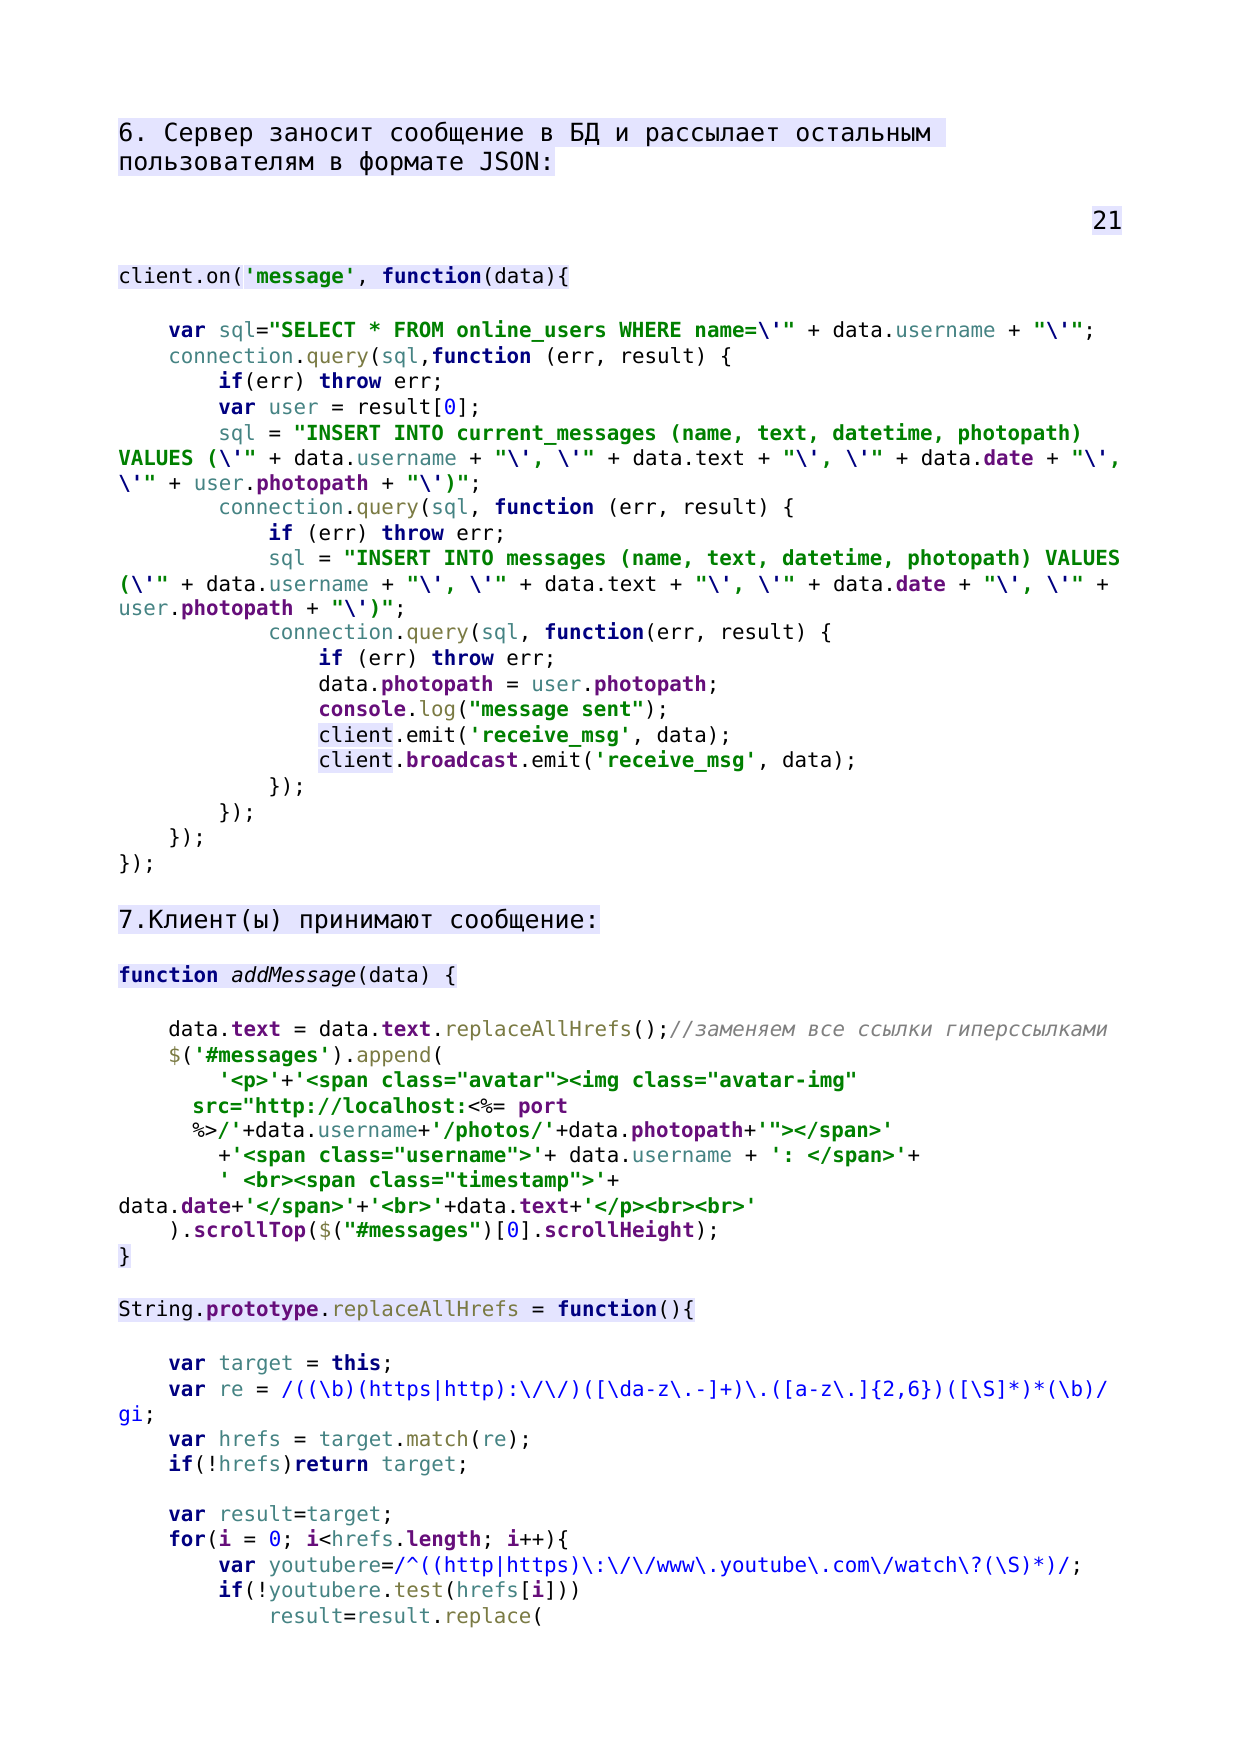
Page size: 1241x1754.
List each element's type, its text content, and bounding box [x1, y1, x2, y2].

text if(!hrefs)return target; [118, 1452, 1122, 1478]
text $('#messages').append( [118, 1043, 1122, 1068]
text var target = this; [118, 1351, 1122, 1377]
text String.prototype.replaceAllHrefs = function(){ [118, 1297, 1122, 1322]
text data.photopath = user.photopath; [118, 672, 1122, 697]
text result=result.replace( [118, 1604, 1122, 1630]
text var sql="SELECT * FROM online_users WHERE name=\'" + data.username + "\'"; [118, 318, 1122, 344]
text } [118, 1244, 1122, 1268]
text }); [118, 851, 1122, 875]
text var user = result[0]; [118, 395, 1122, 421]
text ).scrollTop($("#messages")[0].scrollHeight); [118, 1218, 1122, 1244]
text var re = /((\b)(https|http):\/\/)([\da-z\.-]+)\.([a-z\.]{2,6})([\S]*)*(\b)/gi; [118, 1377, 1122, 1427]
text }); [118, 800, 1122, 825]
text var result=target; [118, 1502, 1122, 1527]
text console.log("message sent"); [118, 697, 1122, 723]
text 6. Сервер заносит сообщение в БД и рассылает остальным пользователям в формате JSON: [118, 118, 1122, 176]
text if (err) throw err; [118, 521, 1122, 546]
text }); [118, 774, 1122, 800]
text sql = "INSERT INTO messages (name, text, datetime, photopath) VALUES (\'" + data.username + "\', \'" + data.text + "\', \'" + data.date + "\', \'" + user.photopath + "\')"; [118, 546, 1122, 620]
text '<p>'+'<span class="avatar"><img class="avatar-img" src="http://localhost:<%= port %>/'+data.username+'/photos/'+data.photopath+'"></span>' [118, 1068, 1122, 1143]
text client.on('message', function(data){ [118, 264, 1122, 289]
text sql = "INSERT INTO current_messages (name, text, datetime, photopath) VALUES (\'" + data.username + "\', \'" + data.text + "\', \'" + data.date + "\', \'" + user.photopath + "\')"; [118, 421, 1122, 495]
text var hrefs = target.match(re); [118, 1427, 1122, 1452]
text +'<span class="username">'+ data.username + ': </span>'+ [118, 1143, 1122, 1168]
text 7.Клиент(ы) принимают сообщение: [118, 905, 1122, 934]
text for(i = 0; i<hrefs.length; i++){ [118, 1527, 1122, 1553]
text connection.query(sql, function(err, result) { [118, 620, 1122, 646]
text client.broadcast.emit('receive_msg', data); [118, 748, 1122, 774]
text if(err) throw err; [118, 369, 1122, 395]
text }); [118, 825, 1122, 851]
text if(!youtubere.test(hrefs[i])) [118, 1578, 1122, 1604]
text if (err) throw err; [118, 646, 1122, 672]
text var youtubere=/^((http|https)\:\/\/www\.youtube\.com\/watch\?(\S)*)/; [118, 1553, 1122, 1578]
text client.emit('receive_msg', data); [118, 723, 1122, 748]
text 20 [118, 206, 1122, 235]
text ' <br><span class="timestamp">'+ data.date+'</span>'+'<br>'+data.text+'</p><br><br>' [118, 1168, 1122, 1218]
text connection.query(sql,function (err, result) { [118, 344, 1122, 369]
text data.text = data.text.replaceAllHrefs();//заменяем все ссылки гиперссылками [118, 1017, 1122, 1043]
text function addMessage(data) { [118, 963, 1122, 988]
text connection.query(sql, function (err, result) { [118, 495, 1122, 521]
